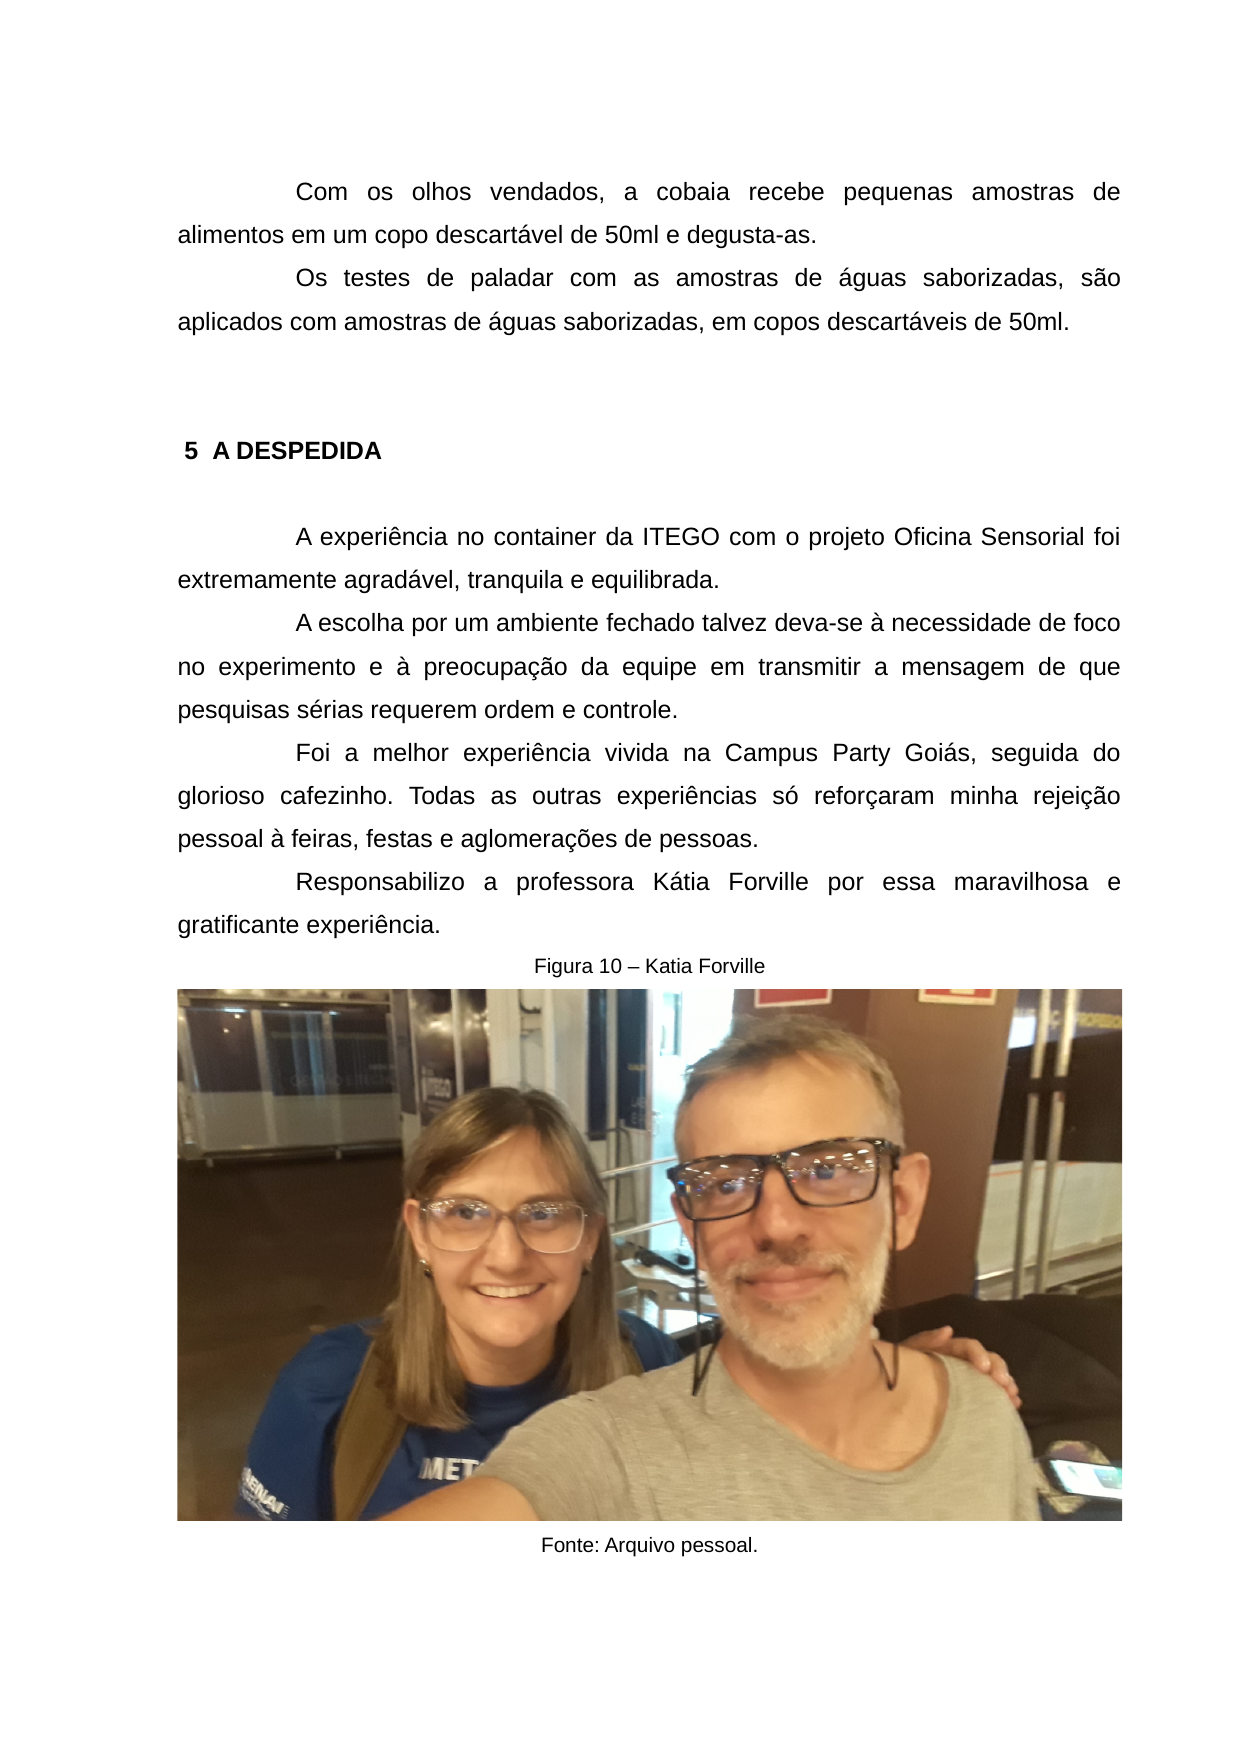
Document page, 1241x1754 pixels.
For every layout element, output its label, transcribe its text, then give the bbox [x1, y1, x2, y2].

text A experiência no container da ITEGO com o projeto Oficina Sensorial foi extremamente agradável, tranquila e equilibrada. [177, 522, 1122, 594]
list A DESPEDIDA [177, 436, 1122, 465]
text Responsabilizo a professora Kátia Forville por essa maravilhosa e gratificante experiência. [177, 867, 1122, 939]
text Com os olhos vendados, a cobaia recebe pequenas amostras de alimentos em um copo descartável de 50ml e degusta-as. [177, 177, 1122, 249]
text Os testes de paladar com as amostras de águas saborizadas, são aplicados com amostras de águas saborizadas, em copos descartáveis de 50ml. [177, 263, 1122, 335]
text A escolha por um ambiente fechado talvez deva-se à necessidade de foco no experimento e à preocupação da equipe em transmitir a mensagem de que pesquisas sérias requerem ordem e controle. [177, 608, 1122, 723]
text Foi a melhor experiência vivida na Campus Party Goiás, seguida do glorioso cafezinho. Todas as outras experiências só reforçaram minha rejeição pessoal à feiras, festas e aglomerações de pessoas. [177, 738, 1122, 853]
text Figura 10 – Katia Forville [177, 953, 1122, 977]
picture [177, 989, 1123, 1521]
text Fonte: Arquivo pessoal. [177, 1521, 1122, 1556]
